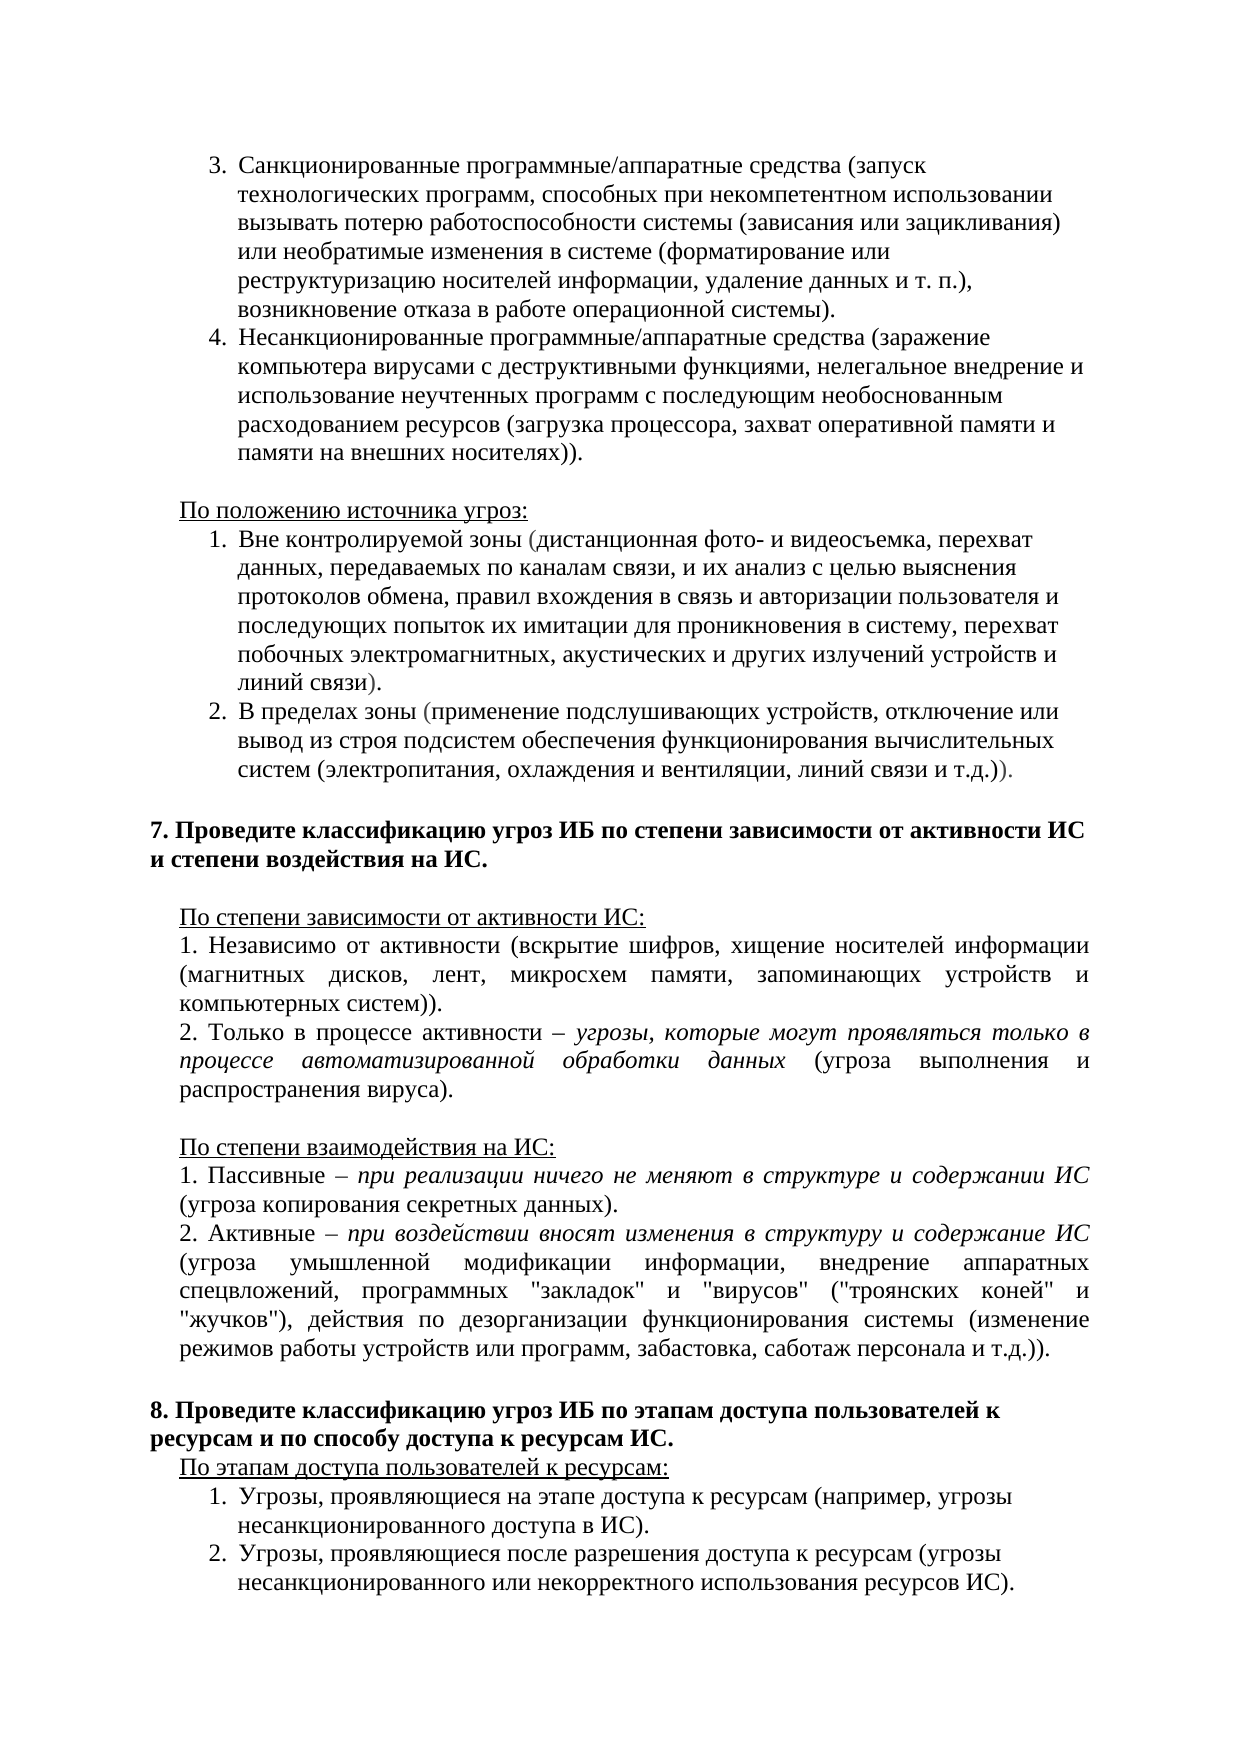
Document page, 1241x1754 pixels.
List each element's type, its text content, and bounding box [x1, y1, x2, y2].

text 1. Независимо от активности (вскрытие шифров, хищение носителей информации (магнитных дисков, лент, микросхем памяти, запоминающих устройств и компьютерных систем)). [179, 931, 1090, 1017]
text По степени зависимости от активности ИС: [179, 902, 1090, 931]
text По степени взаимодействия на ИС: [179, 1132, 1090, 1161]
title 7. Проведите классификацию угроз ИБ по степени зависимости от активности ИС и степени воздействия на ИС. [150, 816, 1090, 873]
text 1. Угрозы, проявляющиеся на этапе доступа к ресурсам (например, угрозы несанкционированного доступа в ИС). [208, 1481, 1090, 1538]
text 4. Несанкционированные программные/аппаратные средства (заражение компьютера вирусами с деструктивными функциями, нелегальное внедрение и использование неучтенных программ с последующим необоснованным расходованием ресурсов (загрузка процессора, захват оперативной памяти и памяти на внешних носителях)). [208, 322, 1090, 466]
text 2. Угрозы, проявляющиеся после разрешения доступа к ресурсам (угрозы несанкционированного или некорректного использования ресурсов ИС). [208, 1538, 1090, 1596]
text 3. Санкционированные программные/аппаратные средства (запуск технологических программ, способных при некомпетентном использовании вызывать потерю работоспособности системы (зависания или зацикливания) или необратимые изменения в системе (форматирование или реструктуризацию носителей информации, удаление данных и т. п.), возникновение отказа в работе операционной системы). [208, 150, 1090, 322]
text 2. В пределах зоны (применение подслушивающих устройств, отключение или вывод из строя подсистем обеспечения функционирования вычислительных систем (электропитания, охлаждения и вентиляции, линий связи и т.д.)). [208, 696, 1090, 782]
text По этапам доступа пользователей к ресурсам: [179, 1452, 1090, 1481]
text 2. Активные – при воздействии вносят изменения в структуру и содержание ИС (угроза умышленной модификации информации, внедрение аппаратных спецвложений, программных "закладок" и "вирусов" ("троянских коней" и "жучков"), действия по дезорганизации функционирования системы (изменение режимов работы устройств или программ, забастовка, саботаж персонала и т.д.)). [179, 1218, 1090, 1362]
title 8. Проведите классификацию угроз ИБ по этапам доступа пользователей к ресурсам и по способу доступа к ресурсам ИС. [150, 1395, 1090, 1452]
text По положению источника угроз: [179, 495, 1090, 524]
text 1. Вне контролируемой зоны (дистанционная фото- и видеосъемка, перехват данных, передаваемых по каналам связи, и их анализ с целью выяснения протоколов обмена, правил вхождения в связь и авторизации пользователя и последующих попыток их имитации для проникновения в систему, перехват побочных электромагнитных, акустических и других излучений устройств и линий связи). [208, 524, 1090, 696]
text 2. Только в процессе активности – угрозы, которые могут проявляться только в процессе автоматизированной обработки данных (угроза выполнения и распространения вируса). [179, 1017, 1090, 1103]
text 1. Пассивные ­– при реализации ничего не меняют в структуре и содержании ИС (угроза копирования секретных данных). [179, 1161, 1090, 1218]
